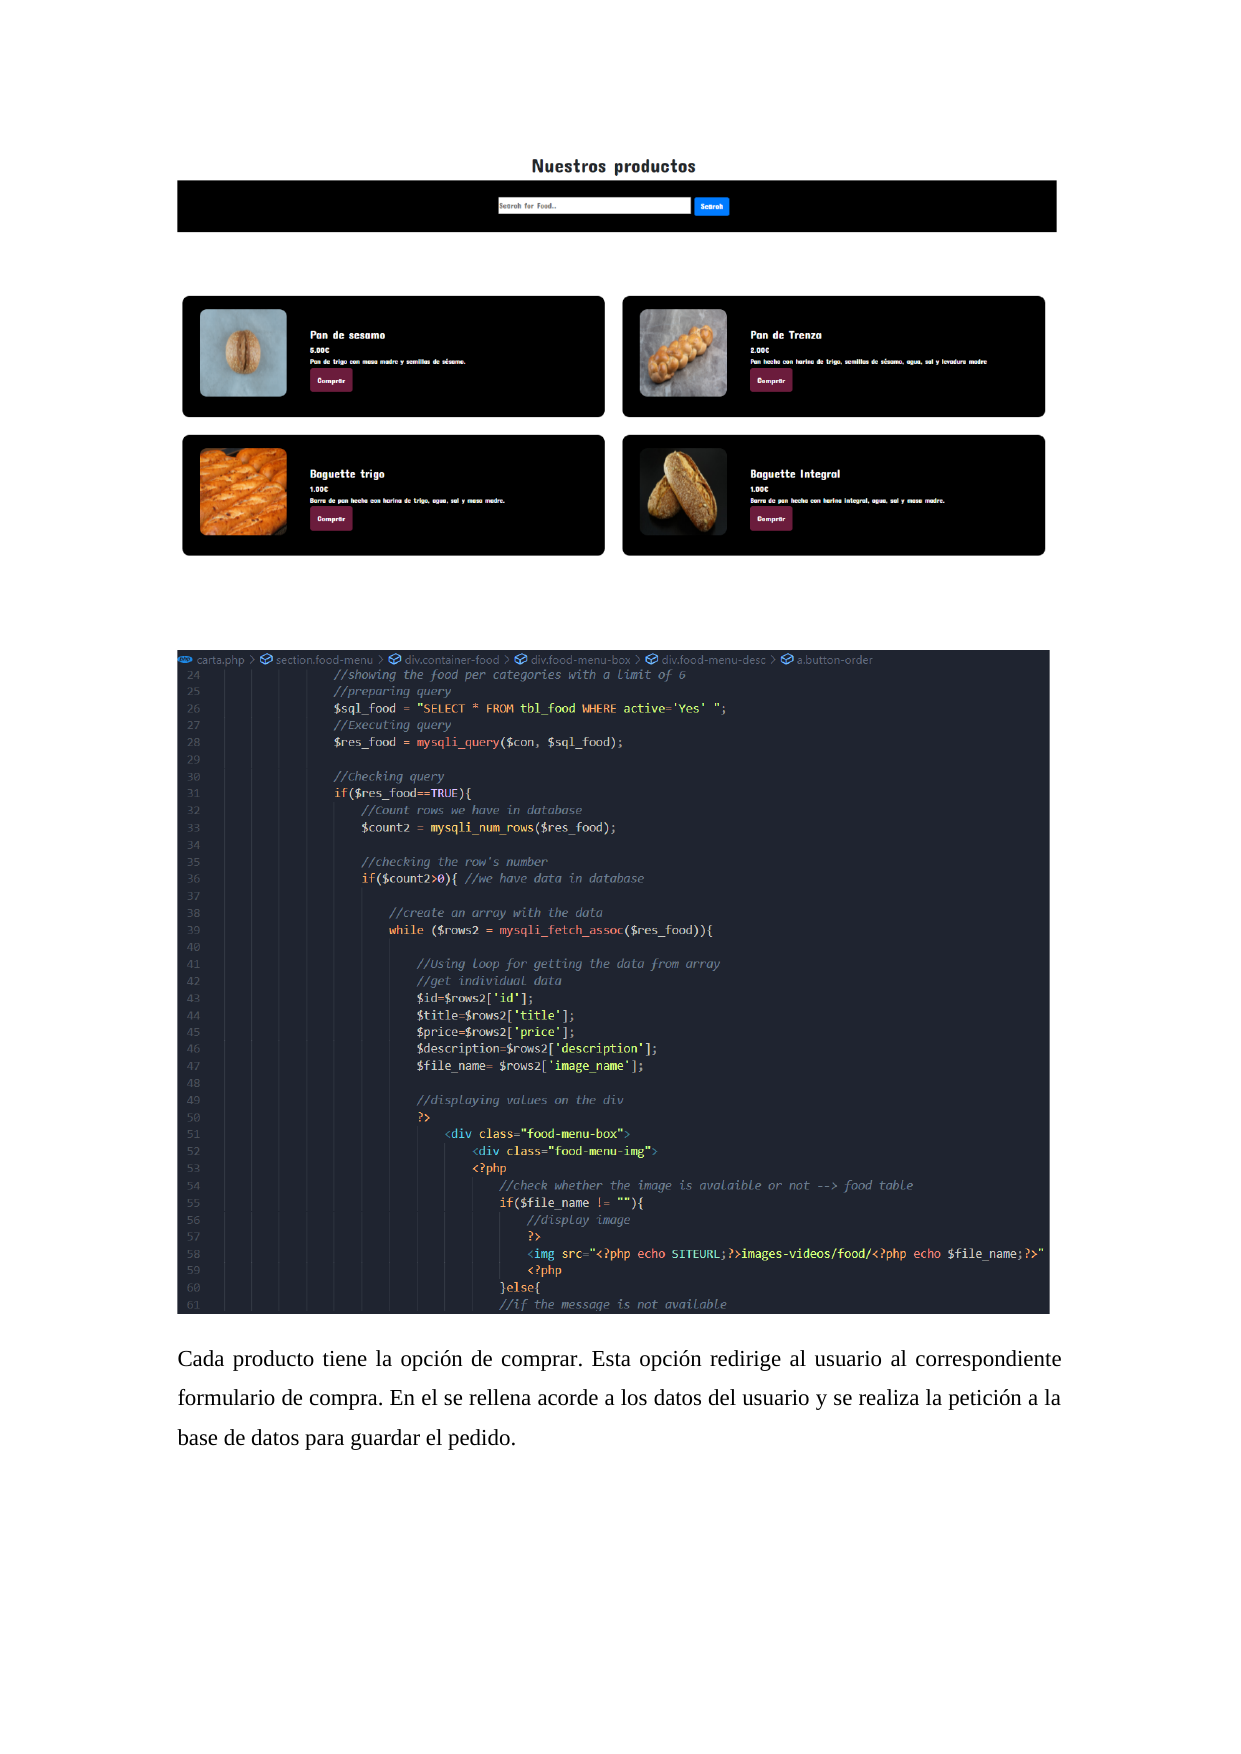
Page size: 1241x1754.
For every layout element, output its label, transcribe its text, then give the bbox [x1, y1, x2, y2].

text Cada producto tiene la opción de comprar. Esta opción redirige al usuario al correspondiente formulario de compra. En el se rellena acorde a los datos del usuario y se realiza la petición a la base de datos para guardar el pedido. [177, 1344, 1063, 1450]
